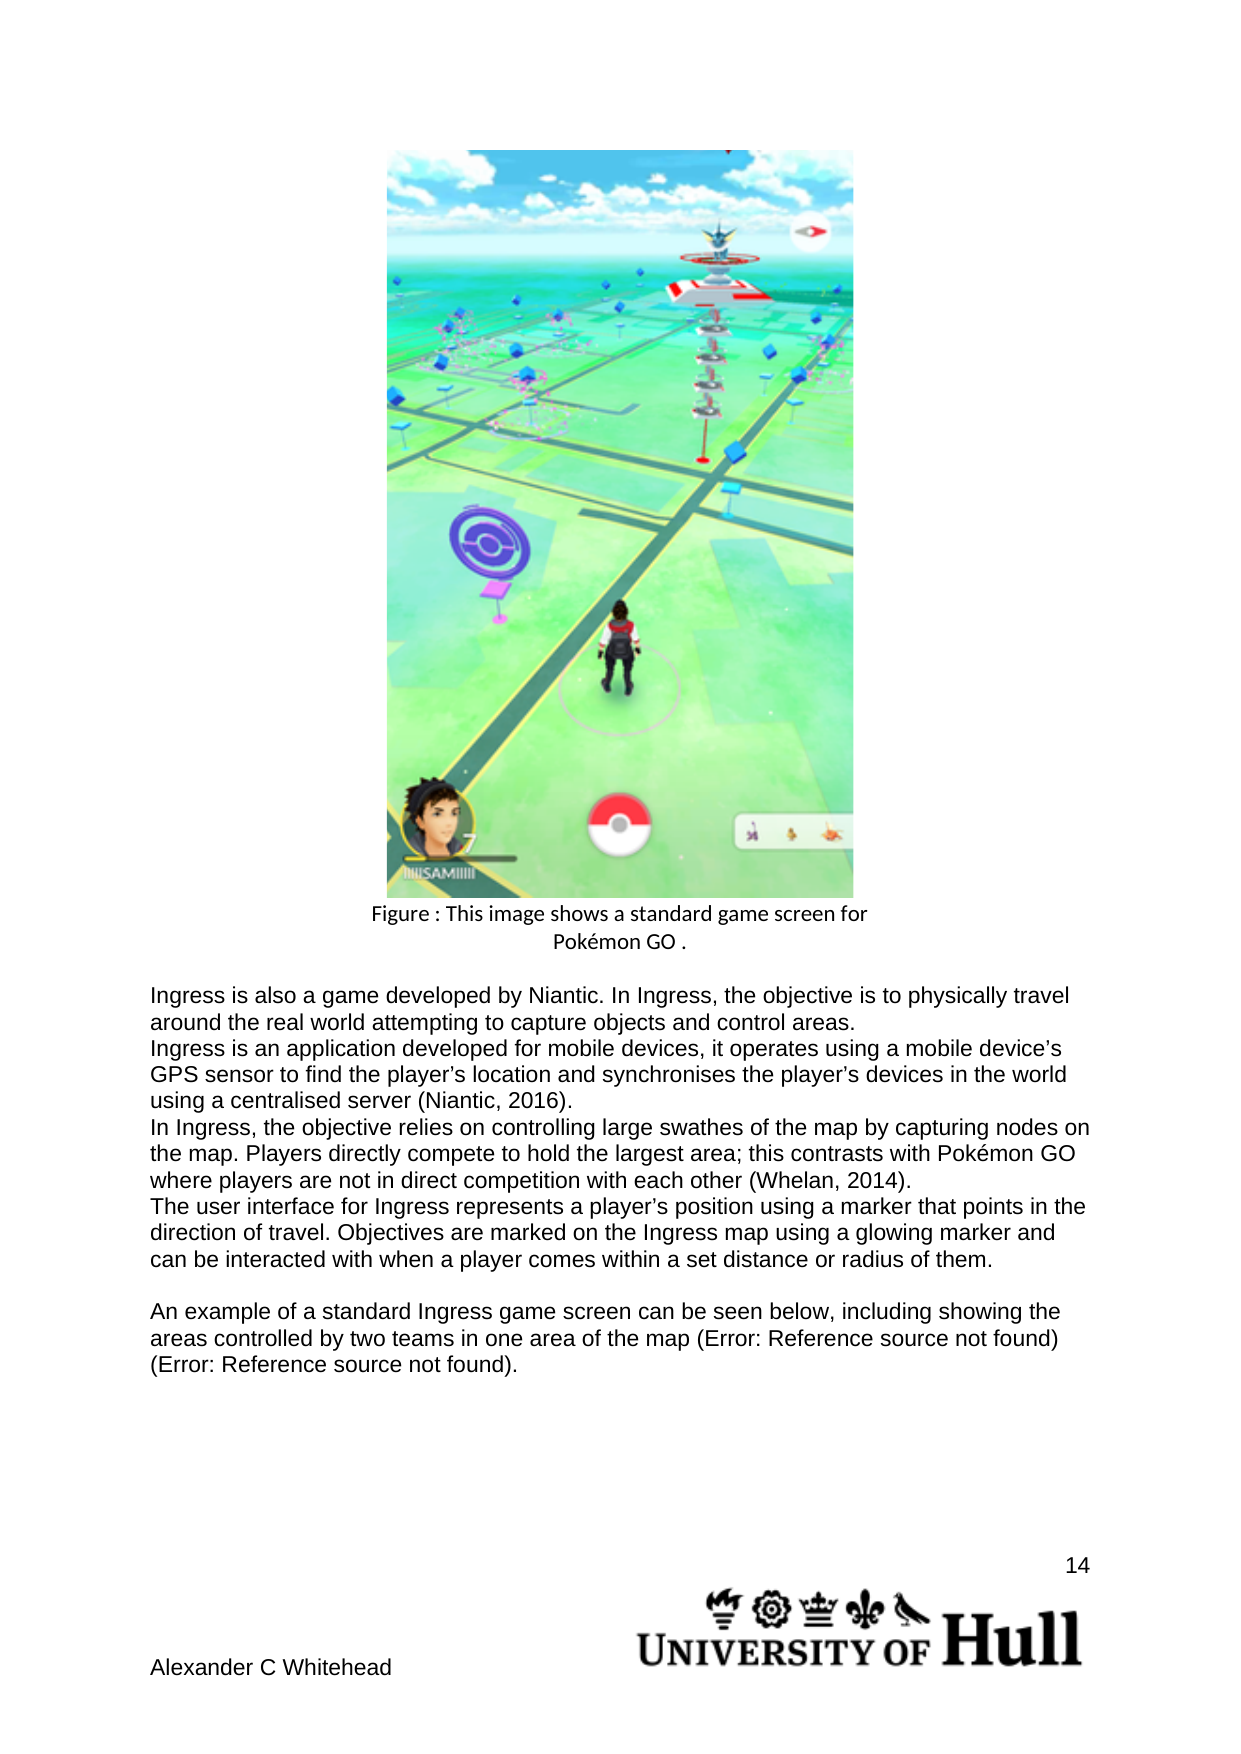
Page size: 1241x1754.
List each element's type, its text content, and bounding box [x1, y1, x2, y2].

text An example of a standard Ingress game screen can be seen below, including showing the areas controlled by two teams in one area of the map (Figure 3) (Figure 4). [150, 1298, 1090, 1377]
text In Ingress, the objective relies on controlling large swathes of the map by capturing nodes on the map. Players directly compete to hold the largest area; this contrasts with Pokémon GO where players are not in direct competition with each other [ CITATION Whe14 \l 2057 ]. [150, 1114, 1090, 1193]
text The user interface for Ingress represents a player’s position using a marker that points in the direction of travel. Objectives are marked on the Ingress map using a glowing marker and can be interacted with when a player comes within a set distance or radius of them. [150, 1193, 1090, 1272]
picture [630, 1578, 1091, 1676]
text Ingress is an application developed for mobile devices, it operates using a mobile device’s GPS sensor to find the player’s location and synchronises the player’s devices in the world using a centralised server [ CITATION Nia161 \l 2057 ]. [150, 1035, 1090, 1114]
picture [386, 150, 854, 898]
text Ingress is also a game developed by Niantic. In Ingress, the objective is to physically travel around the real world attempting to capture objects and control areas. [150, 982, 1090, 1035]
